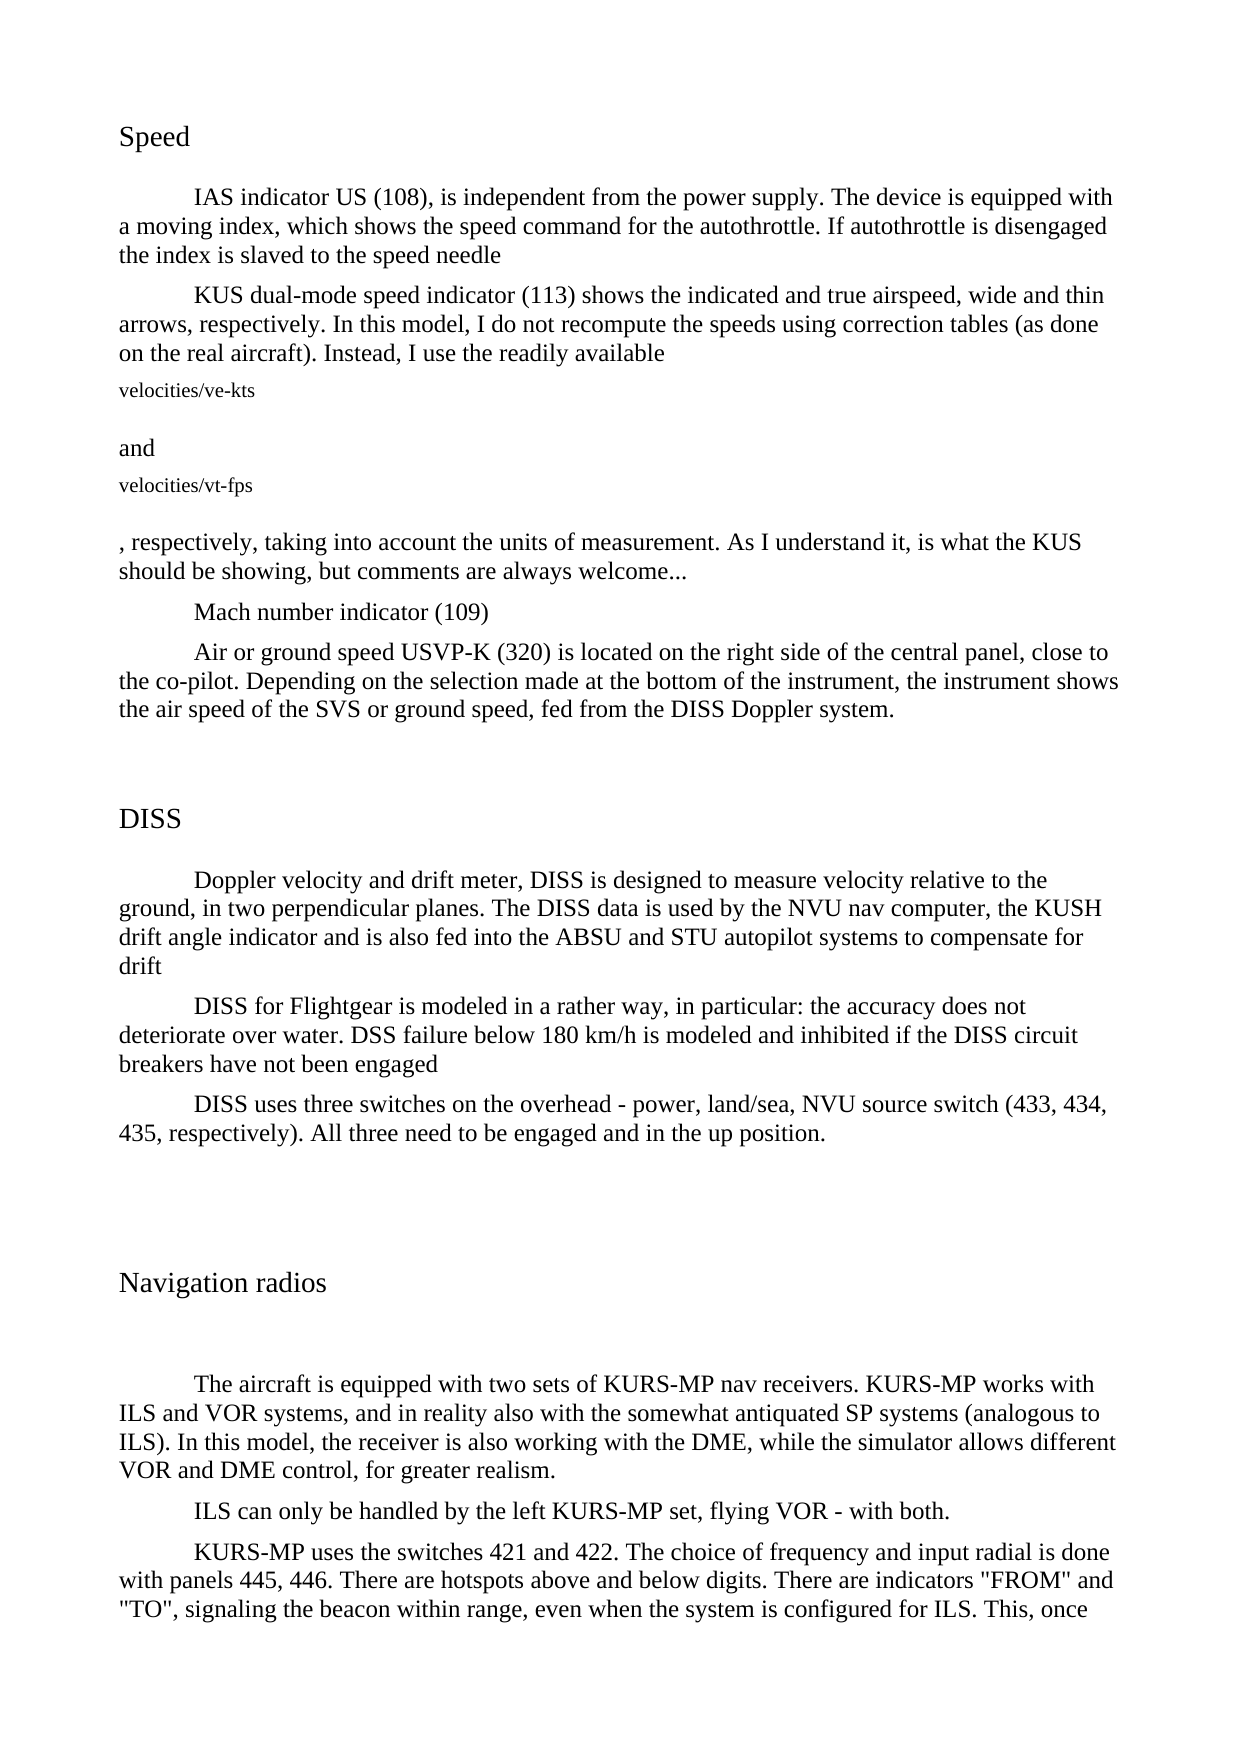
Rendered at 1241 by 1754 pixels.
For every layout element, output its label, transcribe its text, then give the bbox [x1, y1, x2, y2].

text Air or ground speed USVP-K (320) is located on the right side of the central panel, close to the co-pilot. Depending on the selection made at the bottom of the instrument, the instrument shows the air speed of the SVS or ground speed, fed from the DISS Doppler system. [119, 637, 1122, 723]
text DISS uses three switches on the overhead - power, land/sea, NVU source switch (433, 434, 435, respectively). All three need to be engaged and in the up position. [119, 1089, 1122, 1147]
text KUS dual-mode speed indicator (113) shows the indicated and true airspeed, wide and thin arrows, respectively. In this model, I do not recompute the speeds using correction tables (as done on the real aircraft). Instead, I use the readily available [119, 280, 1122, 367]
text Speed [119, 119, 1122, 152]
text KURS-MP uses the switches 421 and 422. The choice of frequency and input radial is done with panels 445, 446. There are hotspots above and below digits. There are indicators "FROM" and "TO", signaling the beacon within range, even when the system is configured for ILS. This, once [119, 1537, 1122, 1623]
text velocities/ve-kts [119, 378, 1122, 402]
text IAS indicator US (108), is independent from the power supply. The device is equipped with a moving index, which shows the speed command for the autothrottle. If autothrottle is disengaged the index is slaved to the speed needle [119, 182, 1122, 269]
text DISS for Flightgear is modeled in a rather way, in particular: the accuracy does not deteriorate over water. DSS failure below 180 km/h is modeled and inhibited if the DISS circuit breakers have not been engaged [119, 991, 1122, 1078]
text Navigation radios [119, 1265, 1122, 1299]
text Mach number indicator (109) [119, 597, 1122, 625]
text Doppler velocity and drift meter, DISS is designed to measure velocity relative to the ground, in two perpendicular planes. The DISS data is used by the NVU nav computer, the KUSH drift angle indicator and is also fed into the ABSU and STU autopilot systems to compensate for drift [119, 865, 1122, 980]
text ILS can only be handled by the left KURS-MP set, flying VOR - with both. [119, 1496, 1122, 1525]
text DISS [119, 801, 1122, 834]
text The aircraft is equipped with two sets of KURS-MP nav receivers. KURS-MP works with ILS and VOR systems, and in reality also with the somewhat antiquated SP systems (analogous to ILS). In this model, the receiver is also working with the DME, while the simulator allows different VOR and DME control, for greater realism. [119, 1369, 1122, 1484]
text and [119, 433, 1122, 461]
text velocities/vt-fps [119, 473, 1122, 497]
text , respectively, taking into account the units of measurement. As I understand it, is what the KUS should be showing, but comments are always welcome... [119, 527, 1122, 585]
